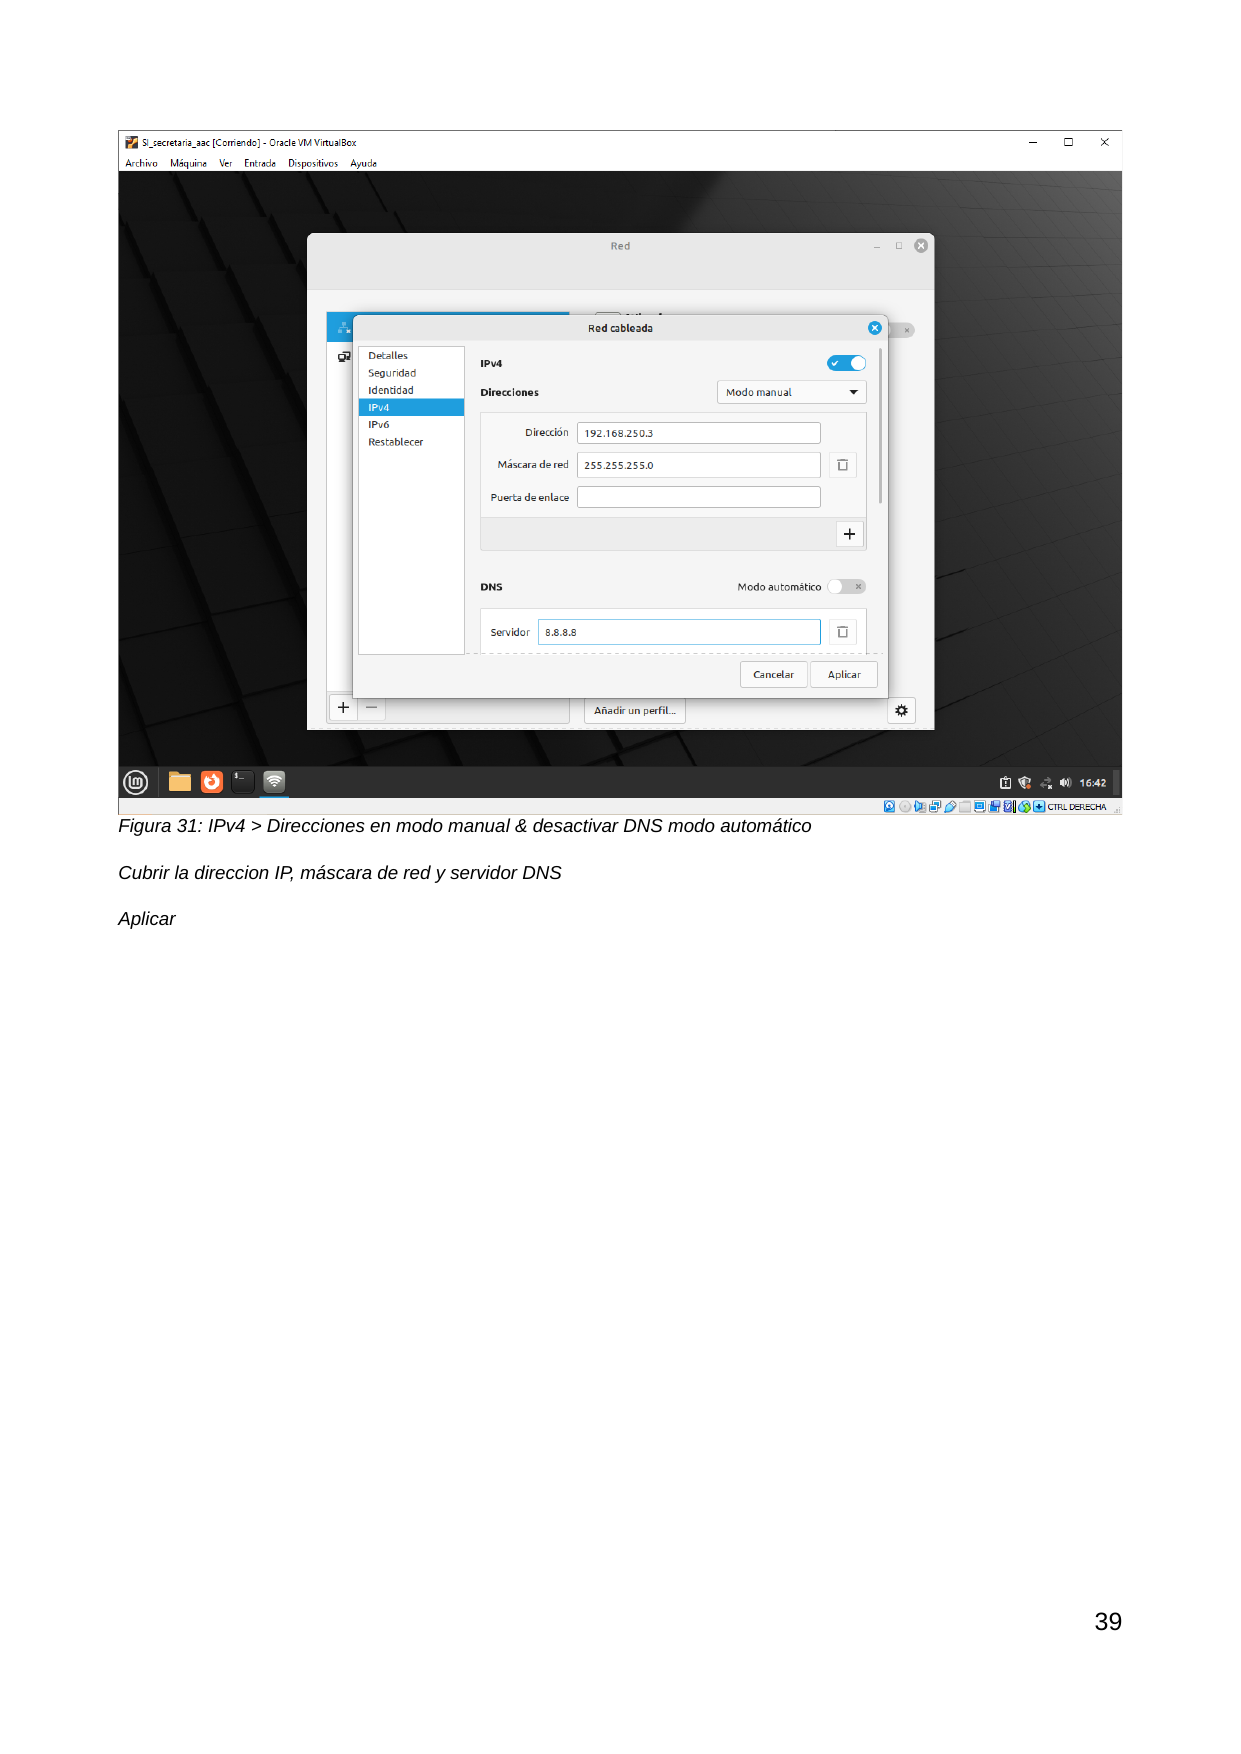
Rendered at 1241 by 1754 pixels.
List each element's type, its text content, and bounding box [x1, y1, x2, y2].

text Cubrir la direccion IP, máscara de red y servidor DNS [118, 862, 1122, 883]
text Figura 31: IPv4 > Direcciones en modo manual & desactivar DNS modo automático [118, 815, 1122, 837]
text Aplicar [118, 908, 1122, 930]
picture [118, 130, 1123, 815]
